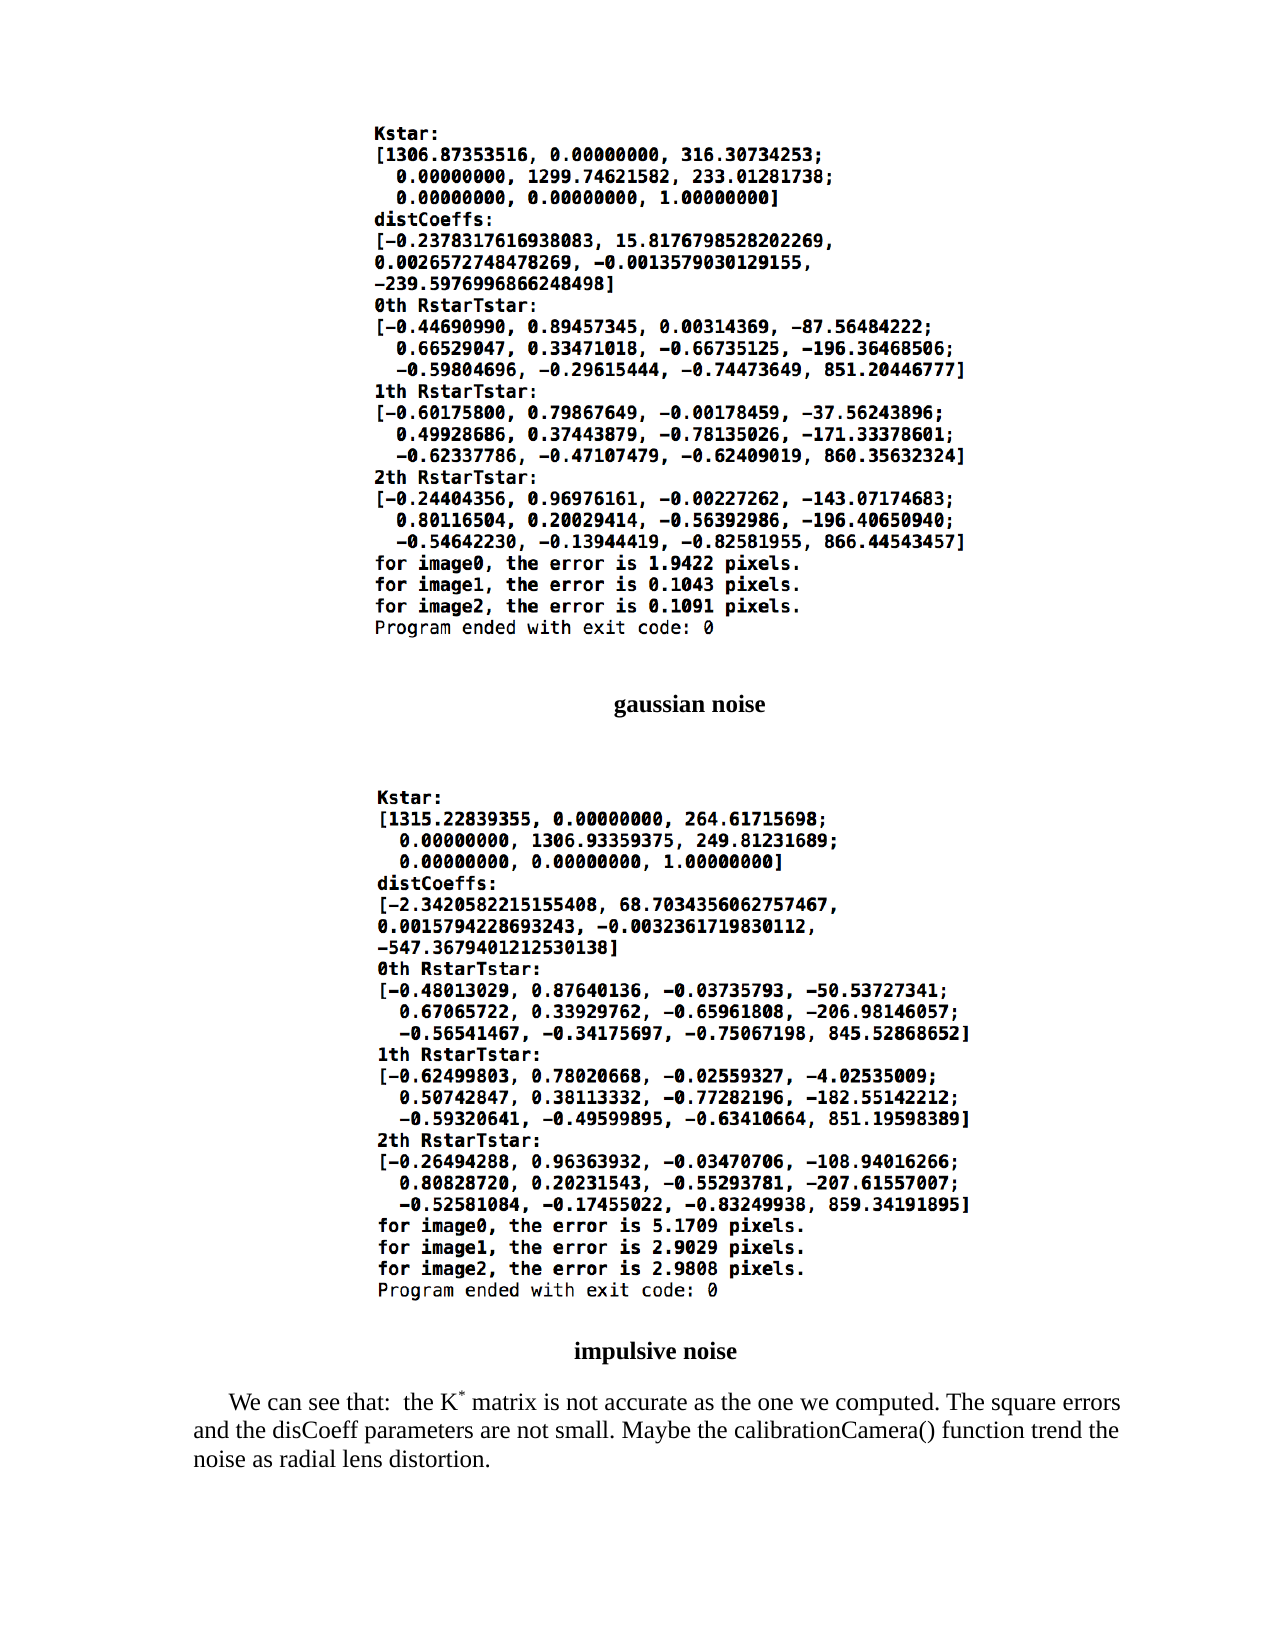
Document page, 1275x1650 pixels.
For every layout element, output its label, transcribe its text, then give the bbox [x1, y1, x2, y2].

picture [369, 118, 974, 670]
picture [372, 784, 978, 1329]
list We can see that: the K* matrix is not accurate as the one we computed. The square errors and the disCoeff parameters are not small. Maybe the calibrationCamera() function trend the noise as radial lens distortion. [156, 1387, 1157, 1473]
